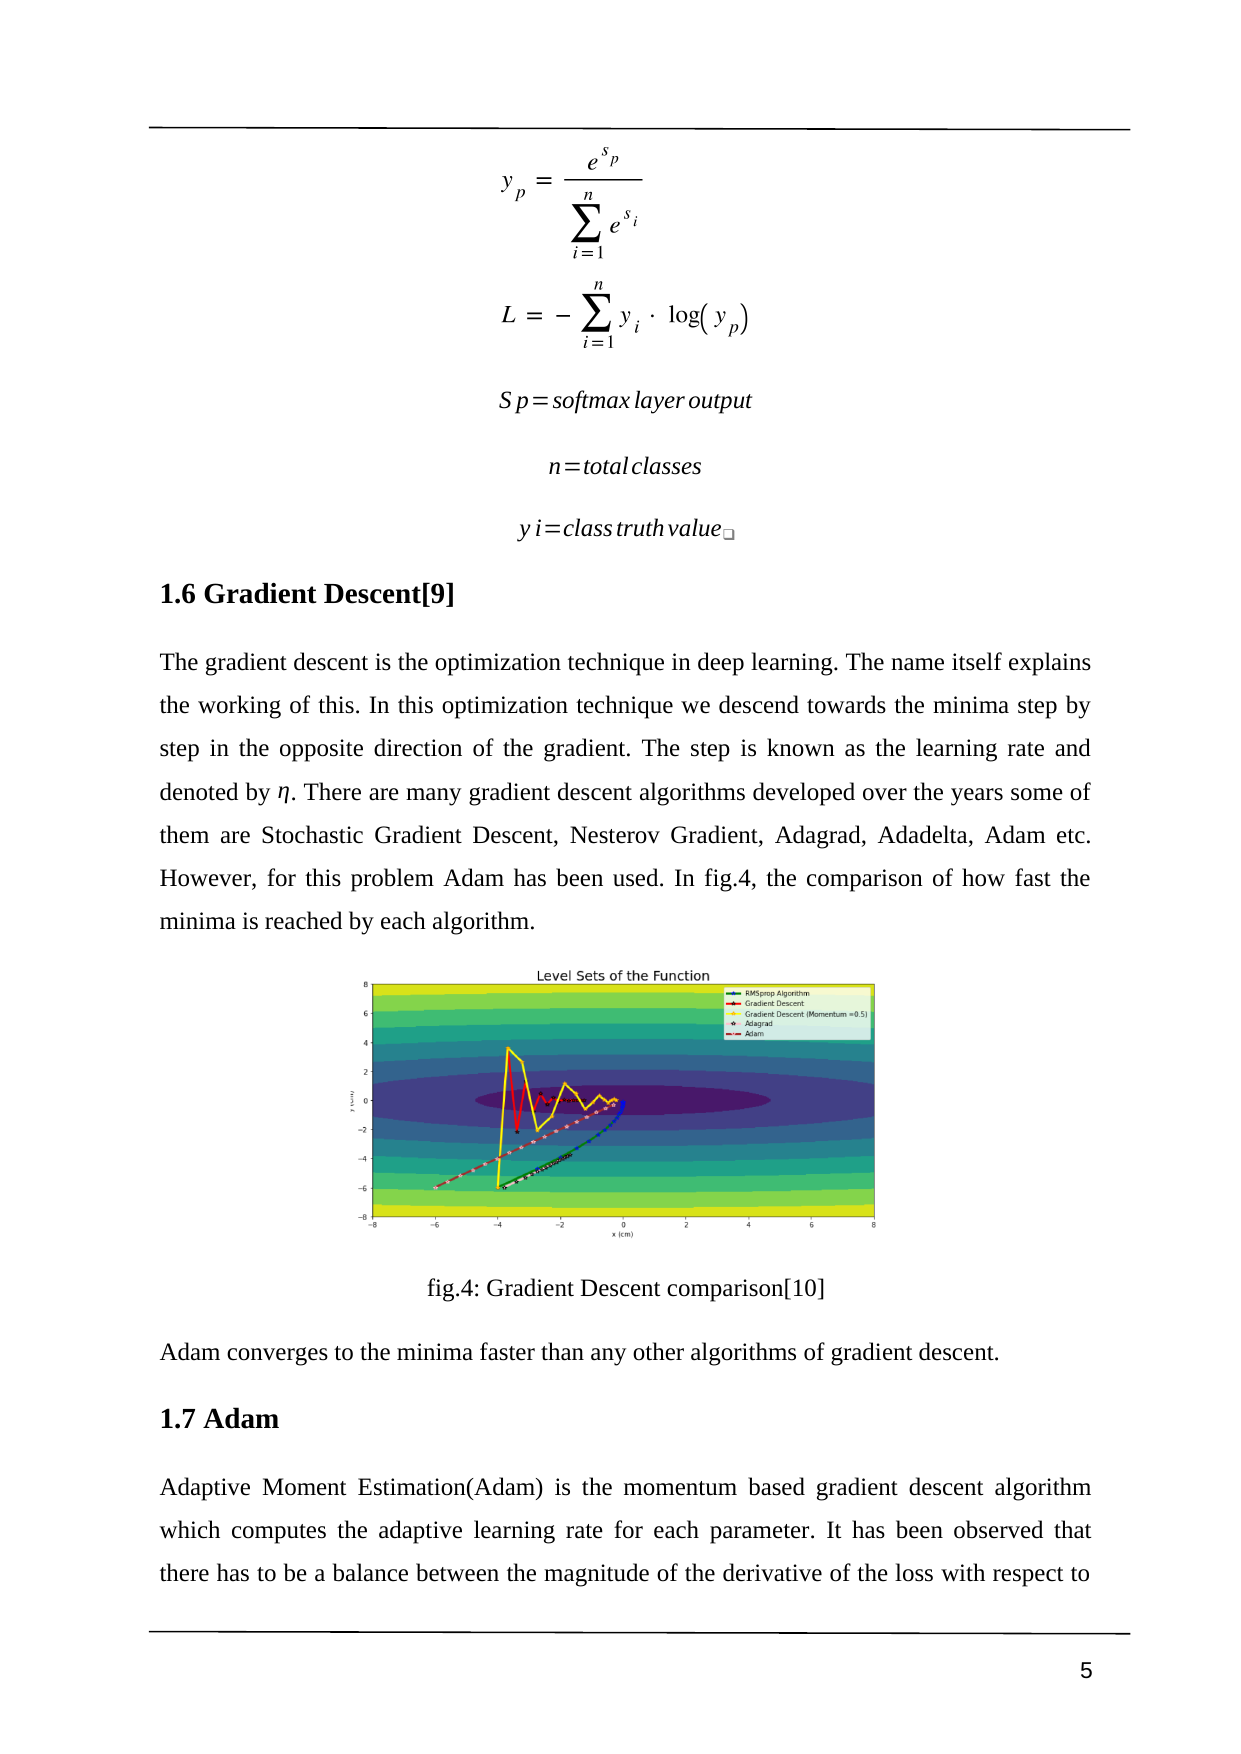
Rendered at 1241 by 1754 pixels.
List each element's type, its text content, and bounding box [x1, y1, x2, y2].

text The gradient descent is the optimization technique in deep learning. The name itself explains the working of this. In this optimization technique we descend towards the minima step by step in the opposite direction of the gradient. The step is known as the learning rate and denoted by . There are many gradient descent algorithms developed over the years some of them are Stochastic Gradient Descent, Nesterov Gradient, Adagrad, Adadelta, Adam etc. However, for this problem Adam has been used. In fig.4, the comparison of how fast the minima is reached by each algorithm. [159, 647, 1092, 935]
picture [350, 970, 902, 1240]
text Adaptive Moment Estimation(Adam) is the momentum based gradient descent algorithm which computes the adaptive learning rate for each parameter. It has been observed that there has to be a balance between the magnitude of the derivative of the loss with respect to [159, 1472, 1092, 1587]
text 1.7 Adam [159, 1401, 1092, 1435]
text Adam converges to the minima faster than any other algorithms of gradient descent. [159, 1337, 1092, 1366]
text 1.6 Gradient Descent[9] [159, 576, 1092, 609]
picture [501, 147, 754, 348]
text fig.4: Gradient Descent comparison[10] [159, 1273, 1092, 1302]
